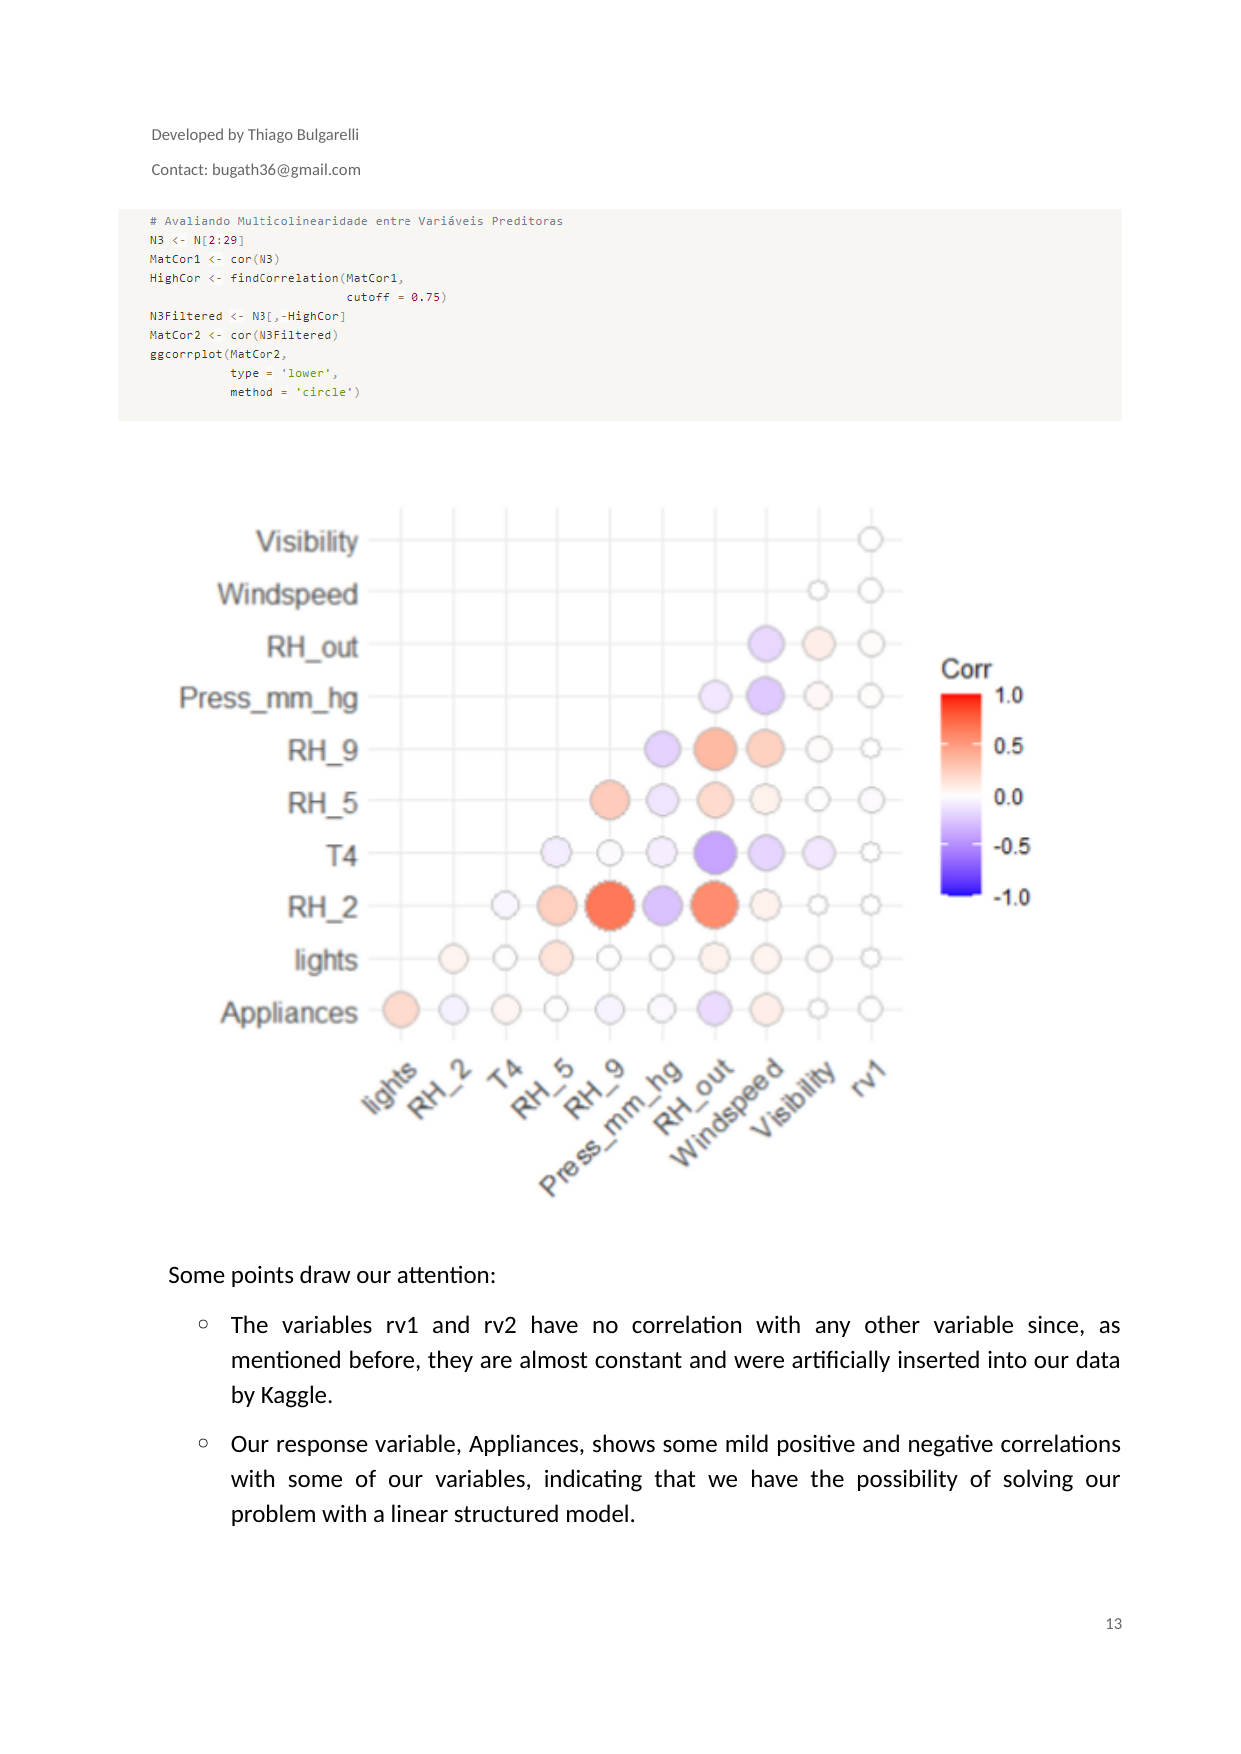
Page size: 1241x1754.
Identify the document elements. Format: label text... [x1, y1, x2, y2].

list Our response variable, Appliances, shows some mild positive and negative correlations with some of our variables, indicating that we have the possibility of solving our problem with a linear structured model. [193, 1428, 1122, 1529]
picture [163, 474, 1077, 1206]
list The variables rv1 and rv2 have no correlation with any other variable since, as mentioned before, they are almost constant and were artificially inserted into our data by Kaggle. [193, 1309, 1122, 1409]
text Some points draw our attention: [118, 1259, 1122, 1290]
picture [118, 209, 1123, 421]
